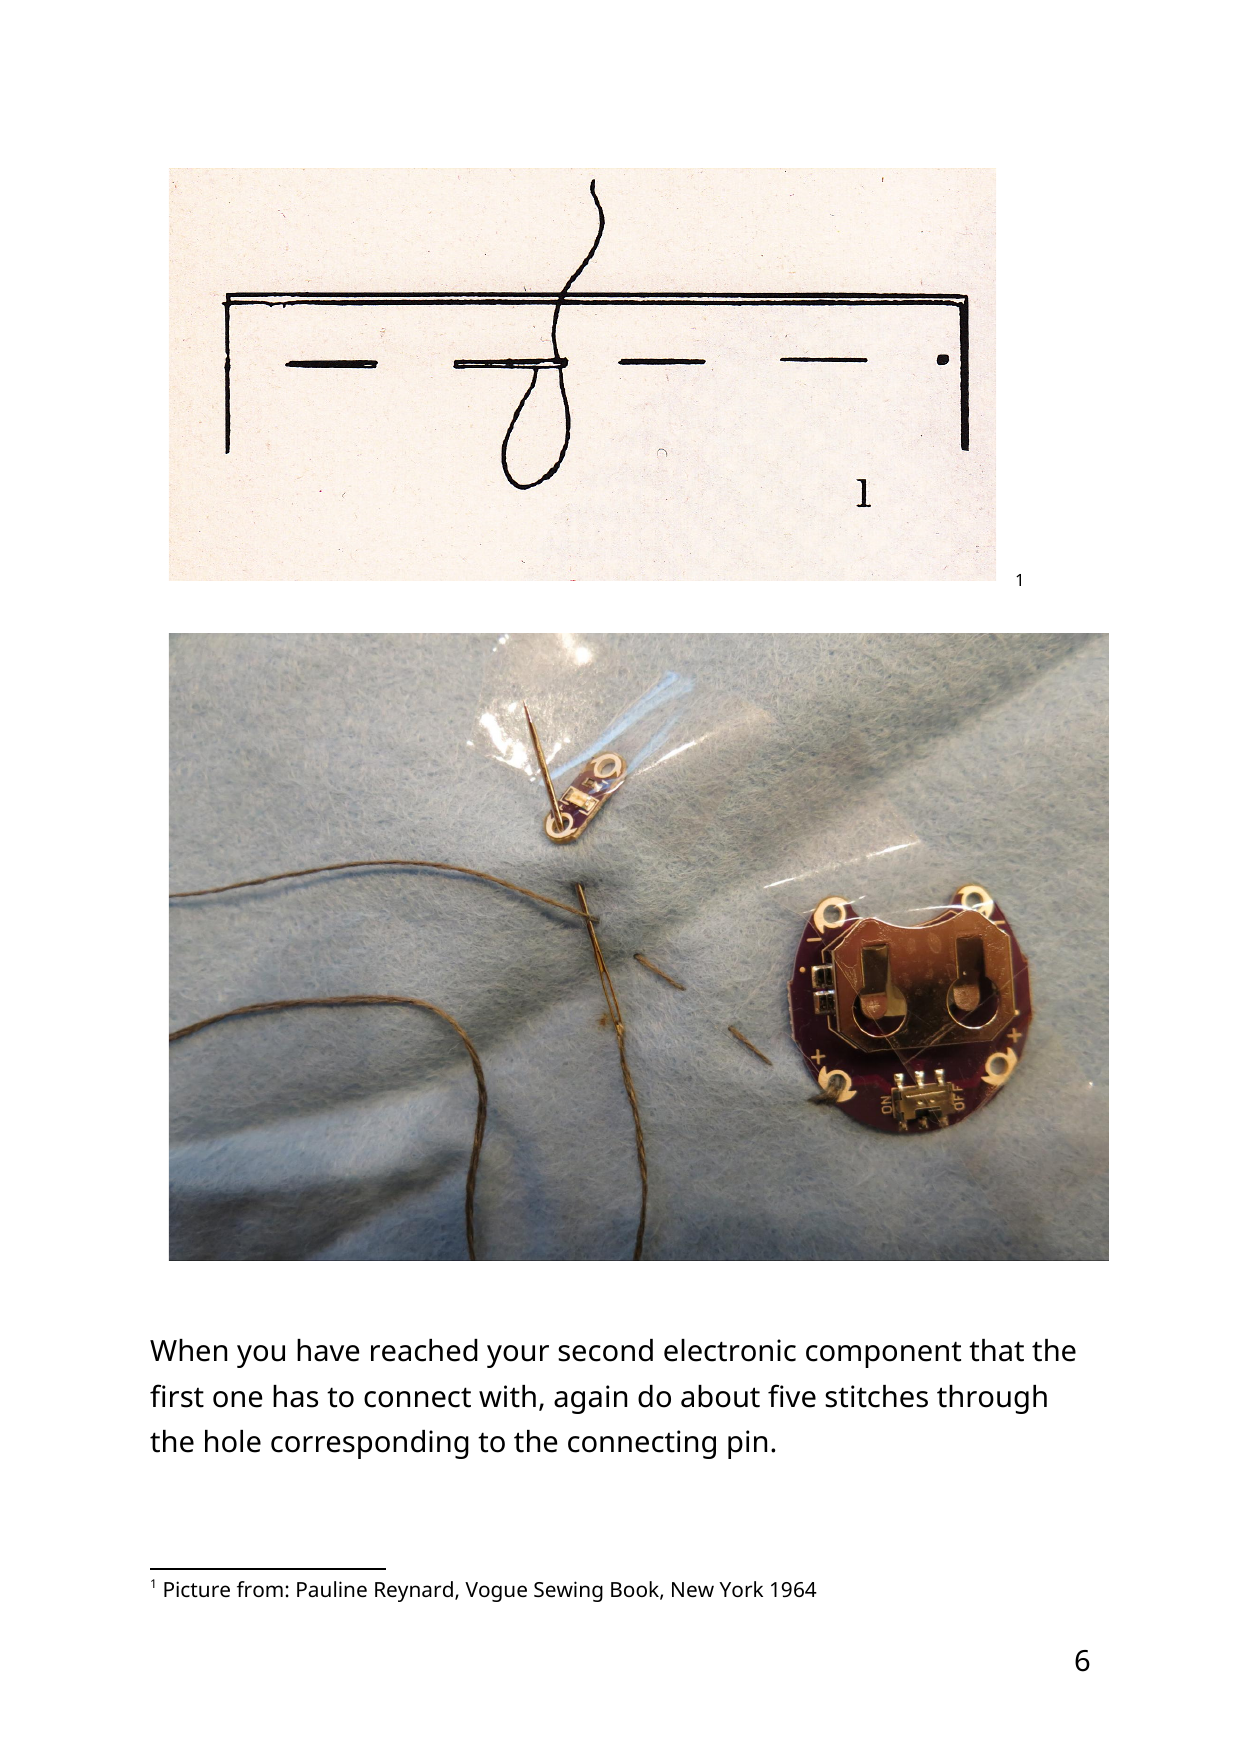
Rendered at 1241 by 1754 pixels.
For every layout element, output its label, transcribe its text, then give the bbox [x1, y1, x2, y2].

text When you have reached your second electronic component that the first one has to connect with, again do about five stitches through the hole corresponding to the connecting pin. [150, 1330, 1091, 1461]
picture [168, 168, 997, 581]
picture [168, 633, 1109, 1261]
text Picture from: Pauline Reynard, Vogue Sewing Book, New York 1964 [150, 1575, 1091, 1603]
